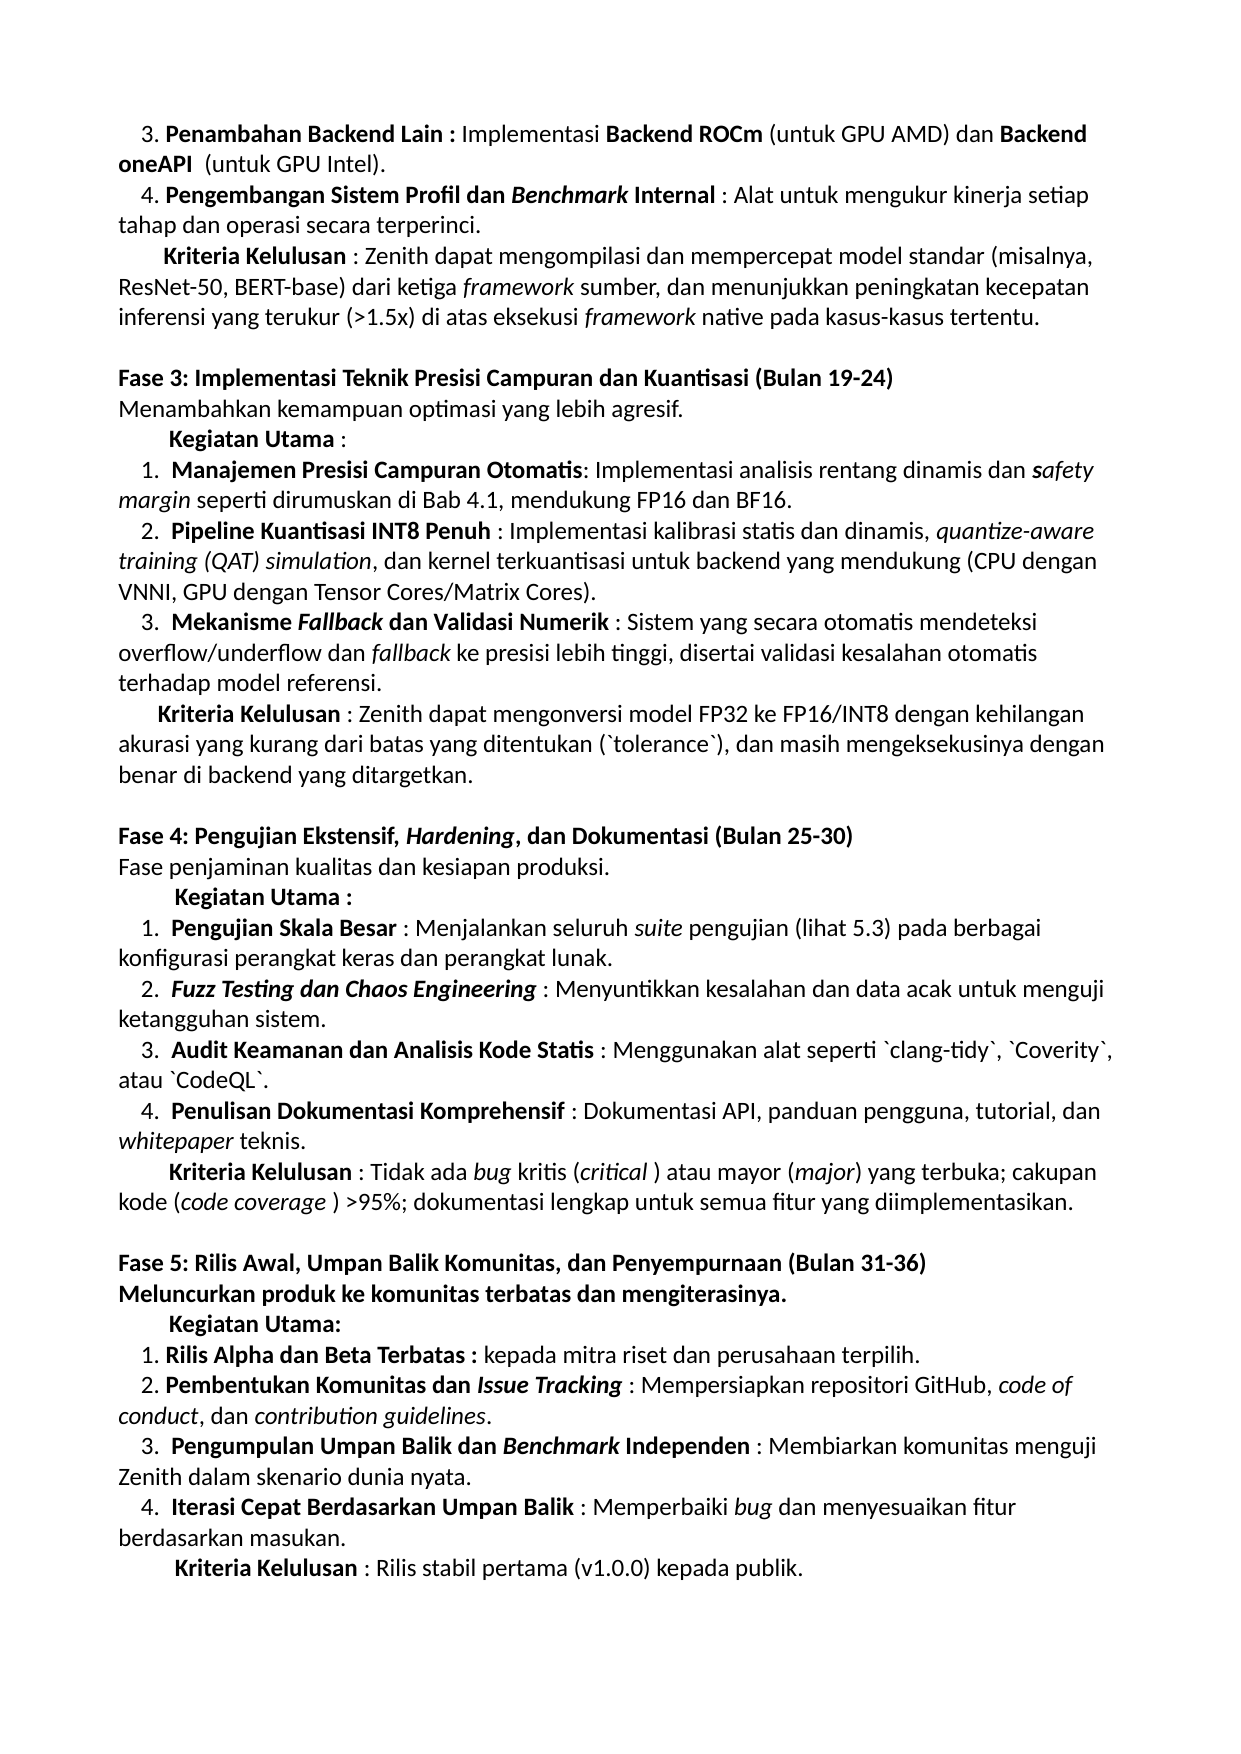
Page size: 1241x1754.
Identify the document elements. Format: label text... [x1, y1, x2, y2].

text Meluncurkan produk ke komunitas terbatas dan mengiterasinya. [118, 1278, 1122, 1308]
text Kegiatan Utama : [118, 881, 1122, 912]
text 2. Pembentukan Komunitas dan Issue Tracking : Mempersiapkan repositori GitHub, code of conduct, dan contribution guidelines. [118, 1369, 1122, 1431]
text 3. Audit Keamanan dan Analisis Kode Statis : Menggunakan alat seperti `clang-tidy`, `Coverity`, atau `CodeQL`. [118, 1034, 1122, 1095]
text Fase penjaminan kualitas dan kesiapan produksi. [118, 851, 1122, 881]
text 2. Pipeline Kuantisasi INT8 Penuh : Implementasi kalibrasi statis dan dinamis, quantize-aware training (QAT) simulation, dan kernel terkuantisasi untuk backend yang mendukung (CPU dengan VNNI, GPU dengan Tensor Cores/Matrix Cores). [118, 515, 1122, 606]
text Fase 5: Rilis Awal, Umpan Balik Komunitas, dan Penyempurnaan (Bulan 31-36) [118, 1247, 1122, 1278]
text 4. Pengembangan Sistem Profil dan Benchmark Internal : Alat untuk mengukur kinerja setiap tahap dan operasi secara terperinci. [118, 179, 1122, 240]
text Fase 4: Pengujian Ekstensif, Hardening, dan Dokumentasi (Bulan 25-30) [118, 820, 1122, 851]
text Menambahkan kemampuan optimasi yang lebih agresif. [118, 393, 1122, 423]
text 2. Fuzz Testing dan Chaos Engineering : Menyuntikkan kesalahan dan data acak untuk menguji ketangguhan sistem. [118, 973, 1122, 1034]
text 1. Rilis Alpha dan Beta Terbatas : kepada mitra riset dan perusahaan terpilih. [118, 1339, 1122, 1369]
text Kegiatan Utama: [118, 1308, 1122, 1339]
text Kriteria Kelulusan : Tidak ada bug kritis (critical ) atau mayor (major) yang terbuka; cakupan kode (code coverage ) >95%; dokumentasi lengkap untuk semua fitur yang diimplementasikan. [118, 1156, 1122, 1217]
text 3. Penambahan Backend Lain : Implementasi Backend ROCm (untuk GPU AMD) dan Backend oneAPI (untuk GPU Intel). [118, 118, 1122, 179]
text Kriteria Kelulusan : Zenith dapat mengompilasi dan mempercepat model standar (misalnya, ResNet-50, BERT-base) dari ketiga framework sumber, dan menunjukkan peningkatan kecepatan inferensi yang terukur (>1.5x) di atas eksekusi framework native pada kasus-kasus tertentu. [118, 240, 1122, 332]
text Fase 3: Implementasi Teknik Presisi Campuran dan Kuantisasi (Bulan 19-24) [118, 362, 1122, 393]
text 4. Iterasi Cepat Berdasarkan Umpan Balik : Memperbaiki bug dan menyesuaikan fitur berdasarkan masukan. [118, 1492, 1122, 1553]
text 4. Penulisan Dokumentasi Komprehensif : Dokumentasi API, panduan pengguna, tutorial, dan whitepaper teknis. [118, 1095, 1122, 1156]
text 3. Pengumpulan Umpan Balik dan Benchmark Independen : Membiarkan komunitas menguji Zenith dalam skenario dunia nyata. [118, 1431, 1122, 1492]
text Kriteria Kelulusan : Zenith dapat mengonversi model FP32 ke FP16/INT8 dengan kehilangan akurasi yang kurang dari batas yang ditentukan (`tolerance`), dan masih mengeksekusinya dengan benar di backend yang ditargetkan. [118, 698, 1122, 789]
text 1. Pengujian Skala Besar : Menjalankan seluruh suite pengujian (lihat 5.3) pada berbagai konfigurasi perangkat keras dan perangkat lunak. [118, 912, 1122, 973]
text 1. Manajemen Presisi Campuran Otomatis: Implementasi analisis rentang dinamis dan safety margin seperti dirumuskan di Bab 4.1, mendukung FP16 dan BF16. [118, 454, 1122, 515]
text 3. Mekanisme Fallback dan Validasi Numerik : Sistem yang secara otomatis mendeteksi overflow/underflow dan fallback ke presisi lebih tinggi, disertai validasi kesalahan otomatis terhadap model referensi. [118, 606, 1122, 698]
text Kriteria Kelulusan : Rilis stabil pertama (v1.0.0) kepada publik. [118, 1553, 1122, 1583]
text Kegiatan Utama : [118, 423, 1122, 454]
